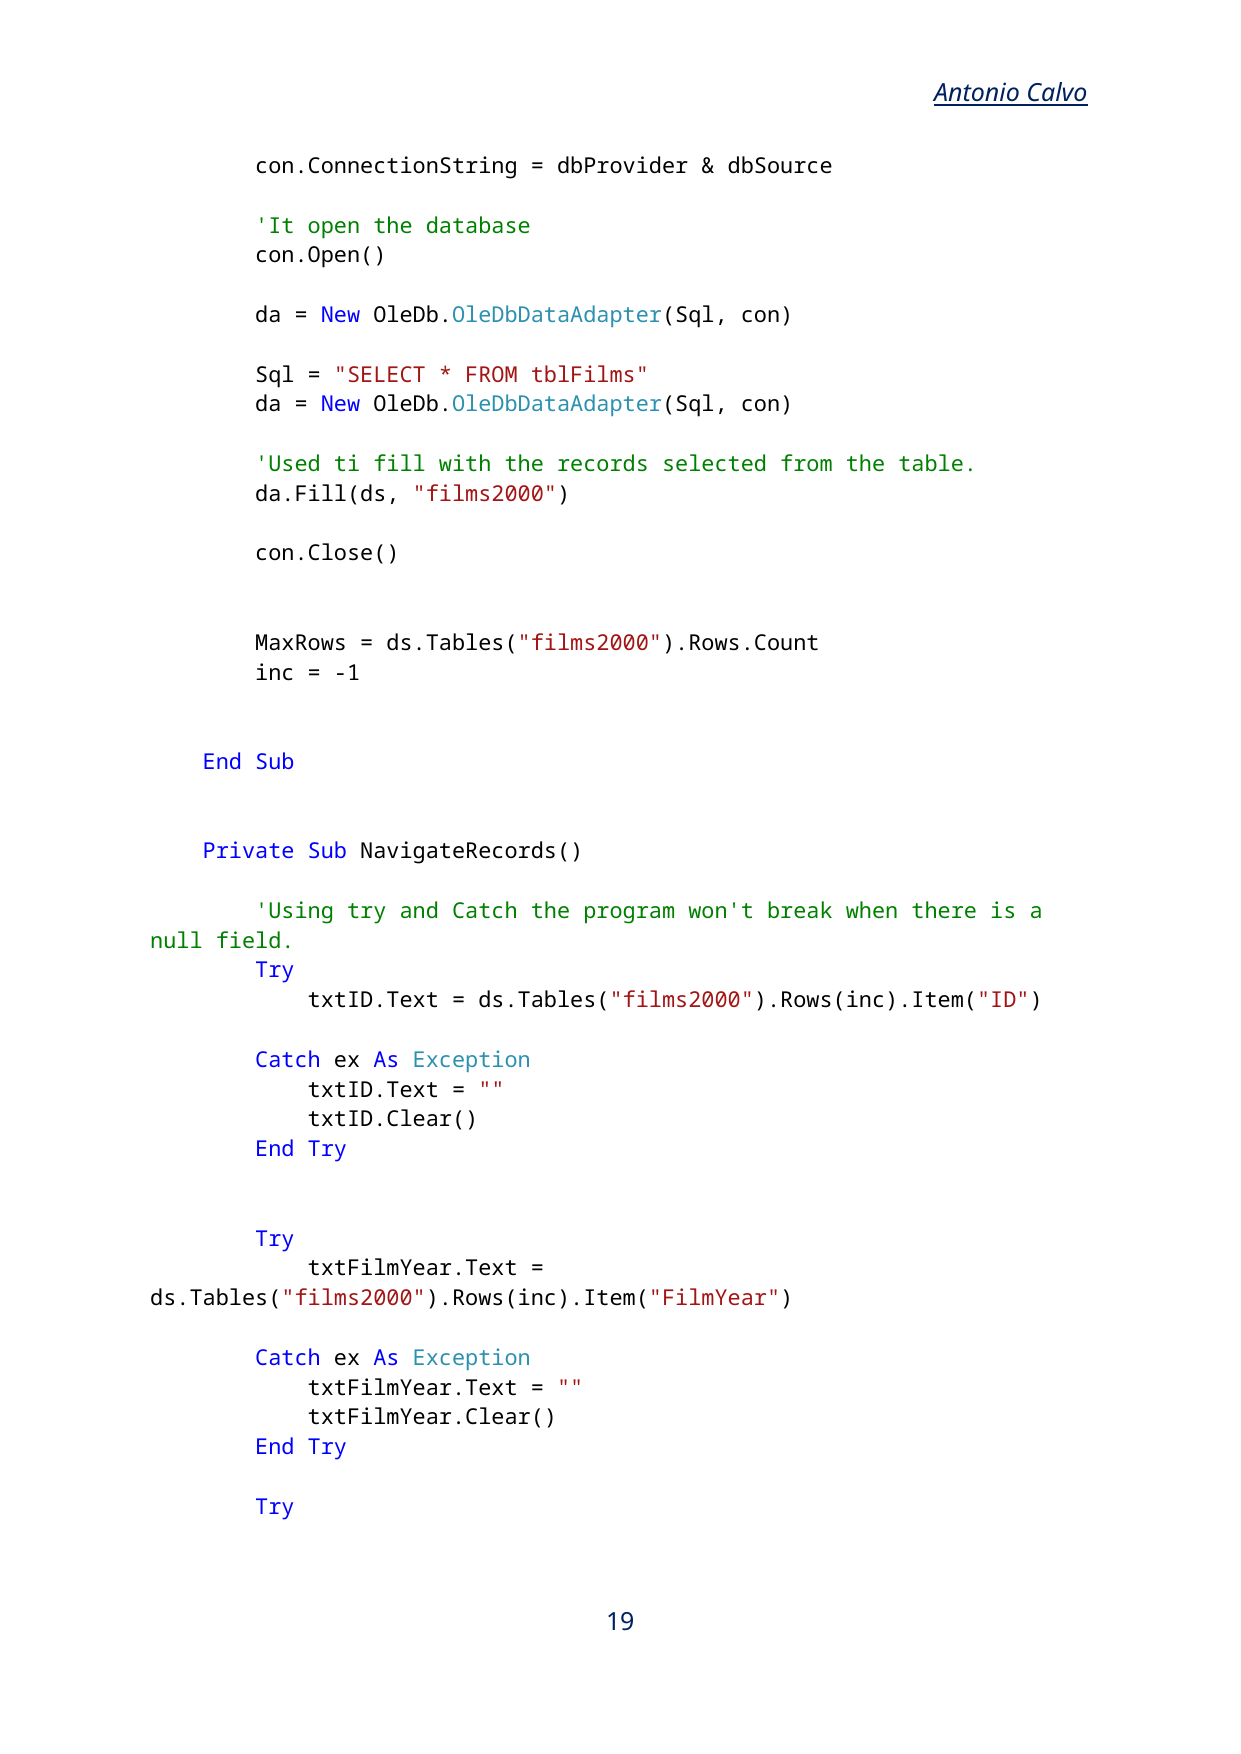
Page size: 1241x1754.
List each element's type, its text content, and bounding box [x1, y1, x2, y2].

text txtFilmYear.Clear() [150, 1401, 1090, 1431]
text txtID.Text = "" [150, 1073, 1090, 1103]
text Try [150, 1222, 1090, 1252]
text Catch ex As Exception [150, 1342, 1090, 1371]
text txtID.Text = ds.Tables("films2000").Rows(inc).Item("ID") [150, 984, 1090, 1014]
text txtFilmYear.Text = "" [150, 1371, 1090, 1401]
text End Try [150, 1133, 1090, 1163]
text inc = -1 [150, 656, 1090, 686]
text txtID.Clear() [150, 1103, 1090, 1133]
text con.ConnectionString = dbProvider & dbSource [150, 150, 1090, 180]
text txtFilmYear.Text = ds.Tables("films2000").Rows(inc).Item("FilmYear") [150, 1252, 1090, 1312]
text Private Sub NavigateRecords() [150, 835, 1090, 865]
text End Sub [150, 746, 1090, 776]
text 'Using try and Catch the program won't break when there is a null field. [150, 895, 1090, 954]
text 'Used ti fill with the records selected from the table. [150, 448, 1090, 478]
text con.Open() [150, 239, 1090, 269]
text da = New OleDb.OleDbDataAdapter(Sql, con) [150, 299, 1090, 329]
text da = New OleDb.OleDbDataAdapter(Sql, con) [150, 388, 1090, 418]
text End Try [150, 1431, 1090, 1461]
text da.Fill(ds, "films2000") [150, 478, 1090, 507]
text 'It open the database [150, 209, 1090, 239]
text Catch ex As Exception [150, 1044, 1090, 1073]
text Sql = "SELECT * FROM tblFilms" [150, 358, 1090, 388]
text Try [150, 954, 1090, 984]
text Try [150, 1491, 1090, 1520]
text MaxRows = ds.Tables("films2000").Rows.Count [150, 627, 1090, 656]
text con.Close() [150, 537, 1090, 567]
